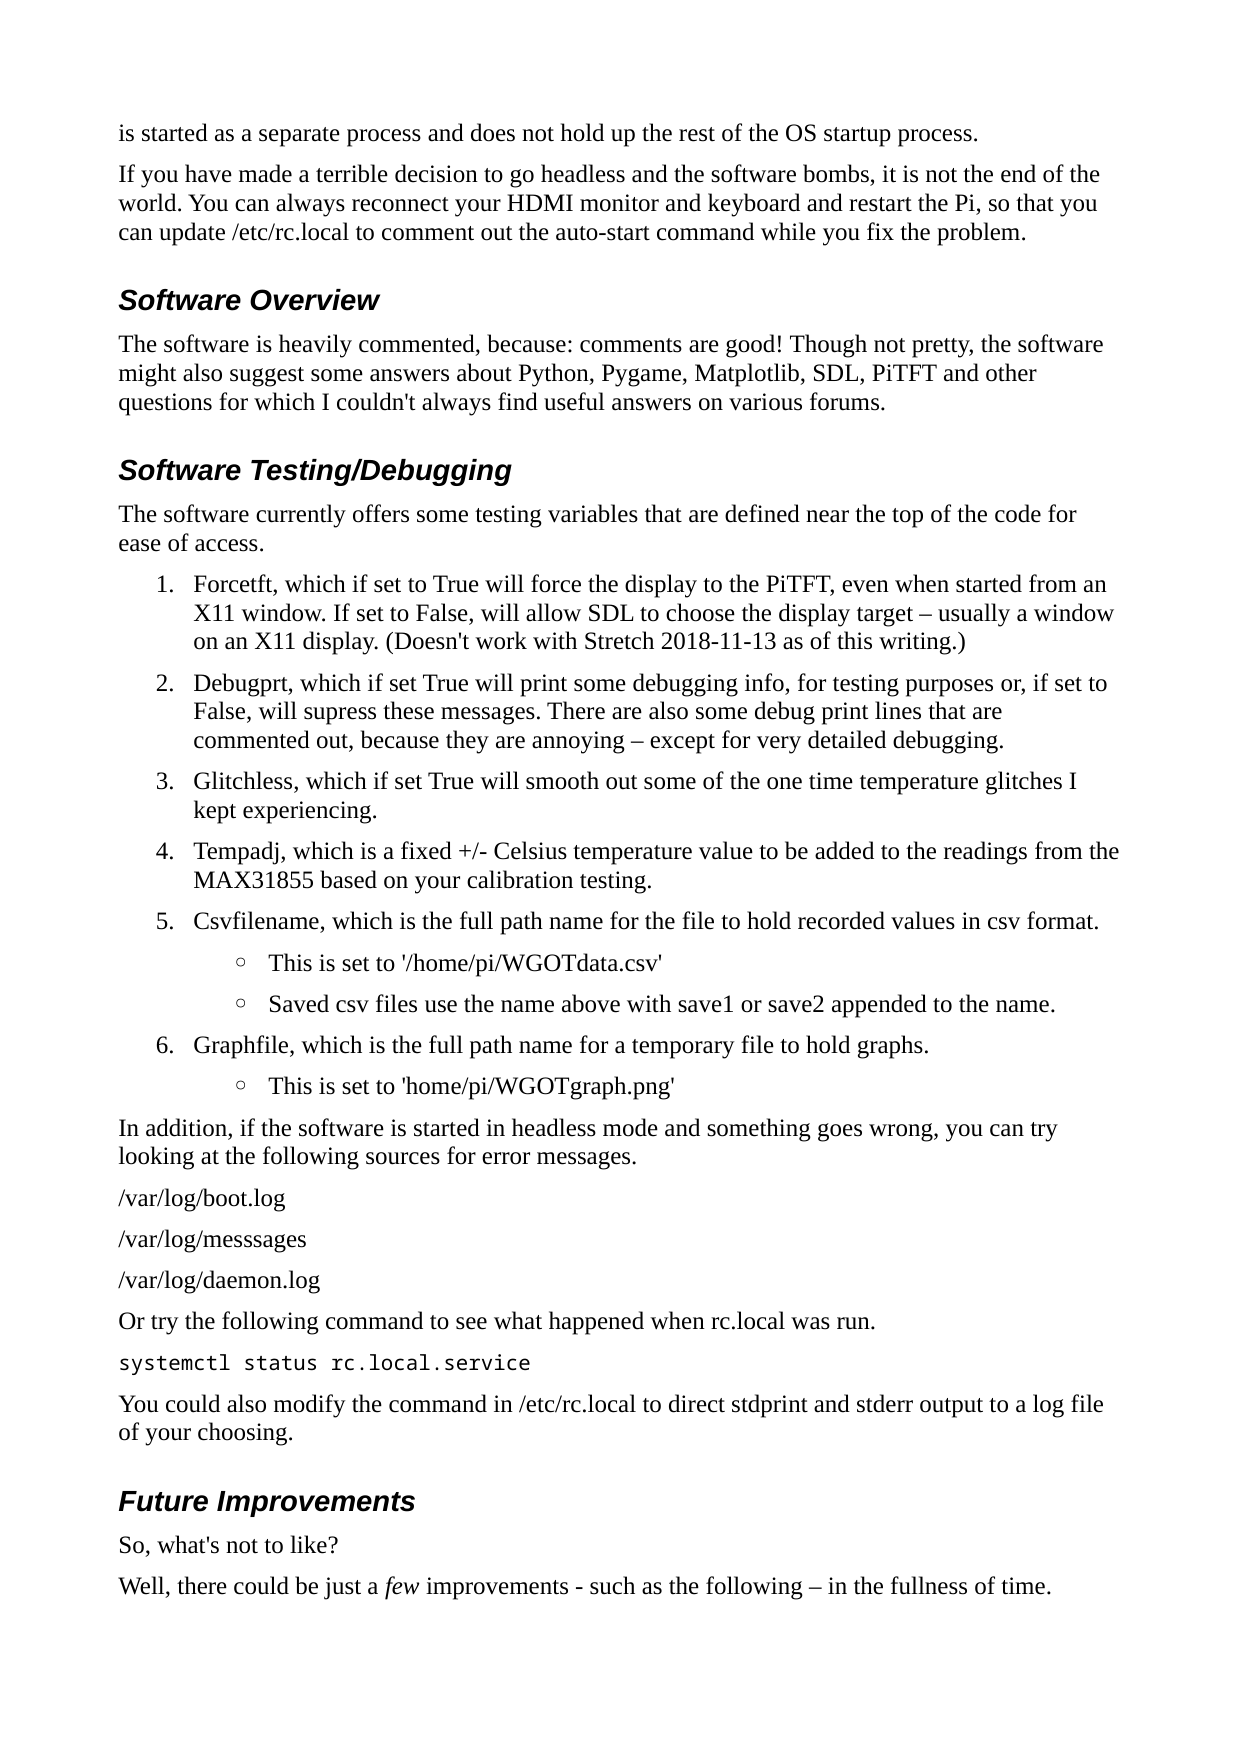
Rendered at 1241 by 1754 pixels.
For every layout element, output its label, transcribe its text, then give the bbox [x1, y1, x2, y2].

list Glitchless, which if set True will smooth out some of the one time temperature glitches I kept experiencing. [156, 766, 1122, 824]
subtitle Software Testing/Debugging [118, 453, 1122, 486]
text Or try the following command to see what happened when rc.local was run. [118, 1306, 1122, 1335]
text /var/log/boot.log [118, 1183, 1122, 1211]
text If you have made a terrible decision to go headless and the software bombs, it is not the end of the world. You can always reconnect your HDMI monitor and keyboard and restart the Pi, so that you can update /etc/rc.local to comment out the auto-start command while you fix the problem. [118, 159, 1122, 246]
list Graphfile, which is the full path name for a temporary file to hold graphs. [156, 1030, 1122, 1059]
text /var/log/messsages [118, 1224, 1122, 1253]
text So, what's not to like? [118, 1530, 1122, 1558]
text is started as a separate process and does not hold up the rest of the OS startup process. [118, 118, 1122, 147]
subtitle Software Overview [118, 283, 1122, 317]
text Well, there could be just a few improvements - such as the following – in the fullness of time. [118, 1571, 1122, 1600]
list This is set to '/home/pi/WGOTdata.csv' [231, 948, 1122, 976]
text The software is heavily commented, because: comments are good! Though not pretty, the software might also suggest some answers about Python, Pygame, Matplotlib, SDL, PiTFT and other questions for which I couldn't always find useful answers on various forums. [118, 329, 1122, 415]
list Csvfilename, which is the full path name for the file to hold recorded values in csv format. [156, 906, 1122, 935]
text /var/log/daemon.log [118, 1265, 1122, 1294]
text The software currently offers some testing variables that are defined near the top of the code for ease of access. [118, 499, 1122, 556]
list Debugprt, which if set True will print some debugging info, for testing purposes or, if set to False, will supress these messages. There are also some debug print lines that are commented out, because they are annoying – except for very detailed debugging. [156, 668, 1122, 754]
list Saved csv files use the name above with save1 or save2 appended to the name. [231, 989, 1122, 1018]
list Tempadj, which is a fixed +/- Celsius temperature value to be added to the readings from the MAX31855 based on your calibration testing. [156, 836, 1122, 894]
text You could also modify the command in /etc/rc.local to direct stdprint and stderr output to a log file of your choosing. [118, 1389, 1122, 1446]
text systemctl status rc.local.service [118, 1348, 1122, 1376]
list This is set to 'home/pi/WGOTgraph.png' [231, 1071, 1122, 1100]
text In addition, if the software is started in headless mode and something goes wrong, you can try looking at the following sources for error messages. [118, 1113, 1122, 1170]
subtitle Future Improvements [118, 1484, 1122, 1517]
list Forcetft, which if set to True will force the display to the PiTFT, even when started from an X11 window. If set to False, will allow SDL to choose the display target – usually a window on an X11 display. (Doesn't work with Stretch 2018-11-13 as of this writing.) [156, 569, 1122, 655]
